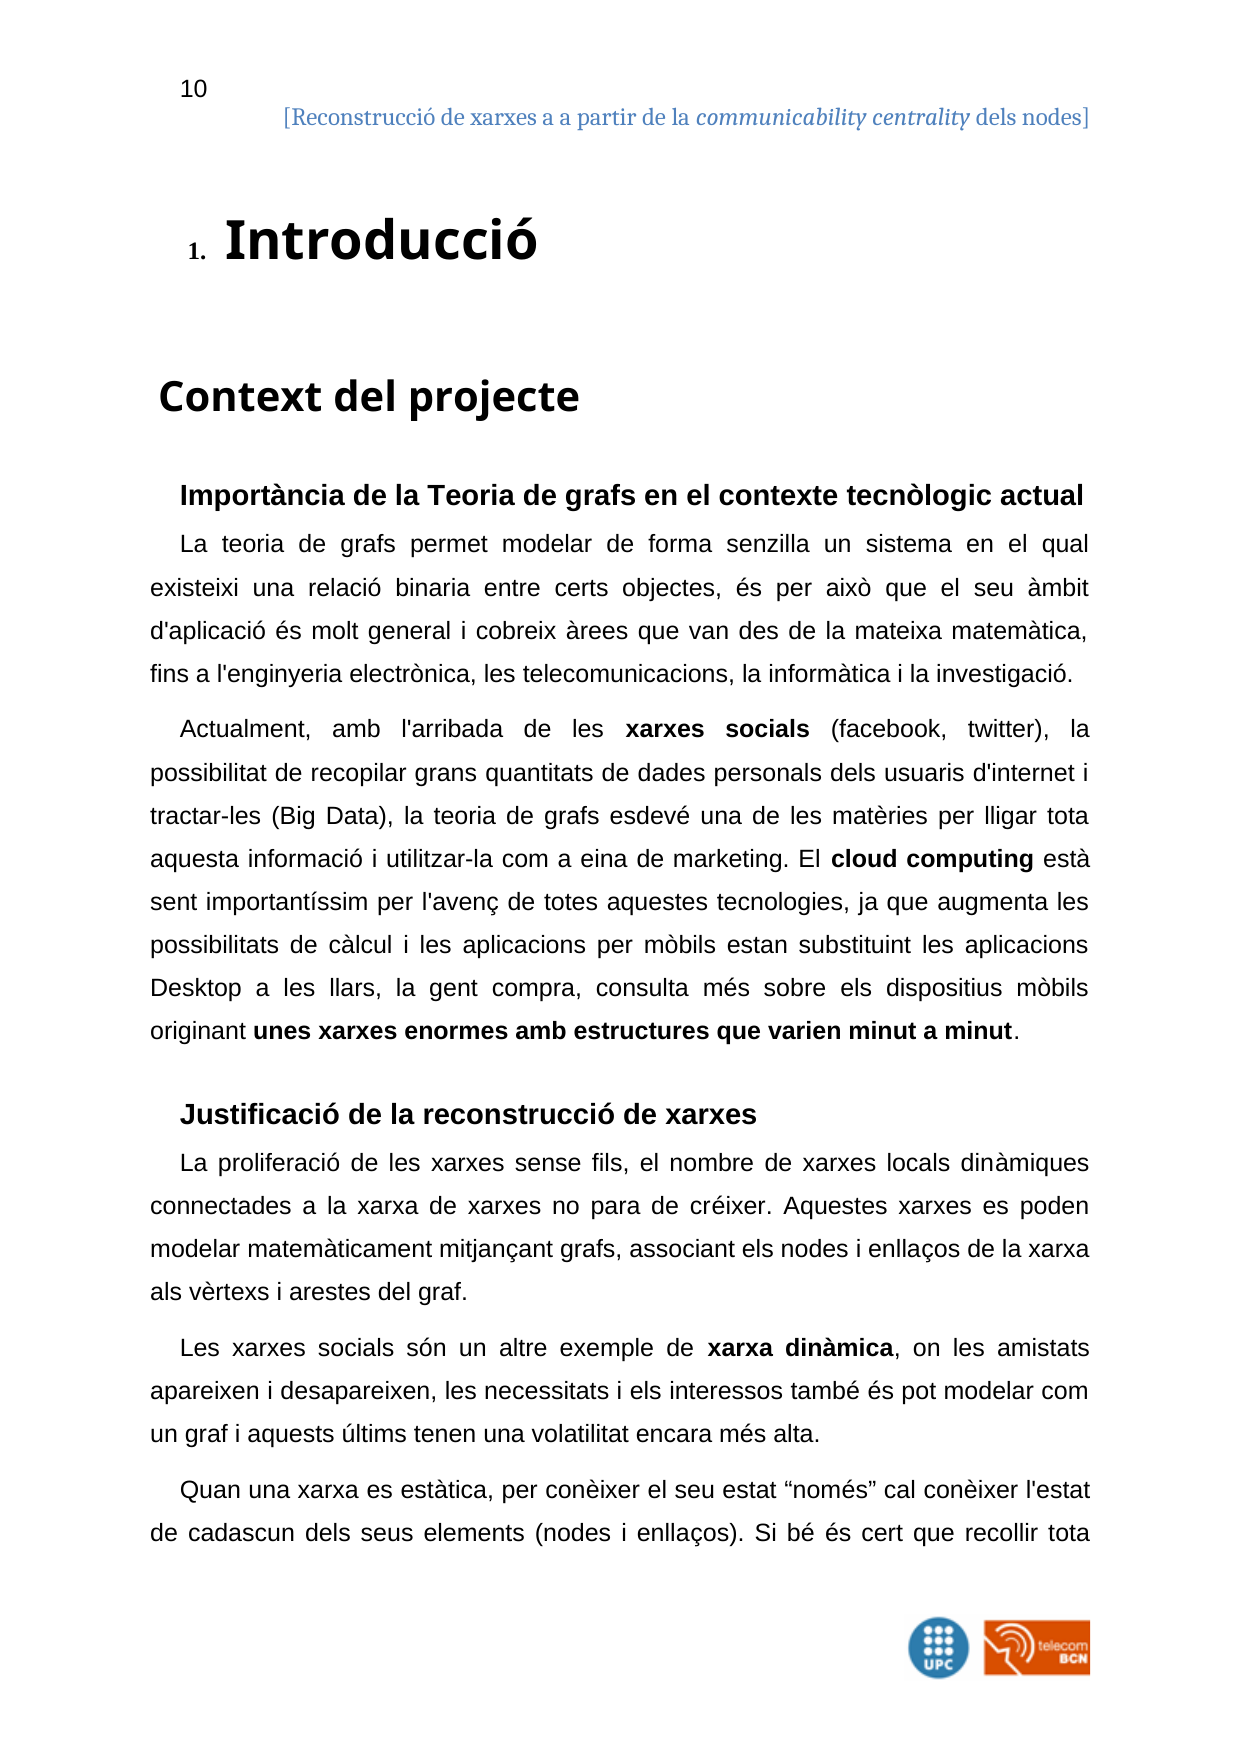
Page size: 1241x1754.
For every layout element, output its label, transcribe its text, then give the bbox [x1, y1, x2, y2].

text Les xarxes socials són un altre exemple de xarxa dinàmica, on les amistats apareixen i desapareixen, les necessitats i els interessos també és pot modelar com un graf i aquests últims tenen una volatilitat encara més alta. [150, 1333, 1090, 1448]
text La teoria de grafs permet modelar de forma senzilla un sistema en el qual existeixi una relació binaria entre certs objectes, és per això que el seu àmbit d'aplicació és molt general i cobreix àrees que van des de la mateixa matemàtica, fins a l'enginyeria electrònica, les telecomunicacions, la informàtica i la investigació. [150, 529, 1090, 687]
text La proliferació de les xarxes sense fils, el nombre de xarxes locals dinàmiques connectades a la xarxa de xarxes no para de créixer. Aquestes xarxes es poden modelar matemàticament mitjançant grafs, associant els nodes i enllaços de la xarxa als vèrtexs i arestes del graf. [150, 1148, 1090, 1306]
subtitle Importància de la Teoria de grafs en el contexte tecnòlogic actual [150, 478, 1090, 512]
text Quan una xarxa es estàtica, per conèixer el seu estat “només” cal conèixer l'estat de cadascun dels seus elements (nodes i enllaços). Si bé és cert que recollir tota [150, 1475, 1090, 1547]
subtitle Introducció [187, 202, 1090, 275]
subtitle Context del projecte [158, 367, 1090, 424]
picture [904, 1614, 1091, 1681]
text Actualment, amb l'arribada de les xarxes socials (facebook, twitter), la possibilitat de recopilar grans quantitats de dades personals dels usuaris d'internet i tractar-les (Big Data), la teoria de grafs esdevé una de les matèries per lligar tota aquesta informació i utilitzar-la com a eina de marketing. El cloud computing està sent importantíssim per l'avenç de totes aquestes tecnologies, ja que augmenta les possibilitats de càlcul i les aplicacions per mòbils estan substituint les aplicacions Desktop a les llars, la gent compra, consulta més sobre els dispositius mòbils originant unes xarxes enormes amb estructures que varien minut a minut. [150, 714, 1090, 1045]
subtitle Justificació de la reconstrucció de xarxes [150, 1097, 1090, 1130]
